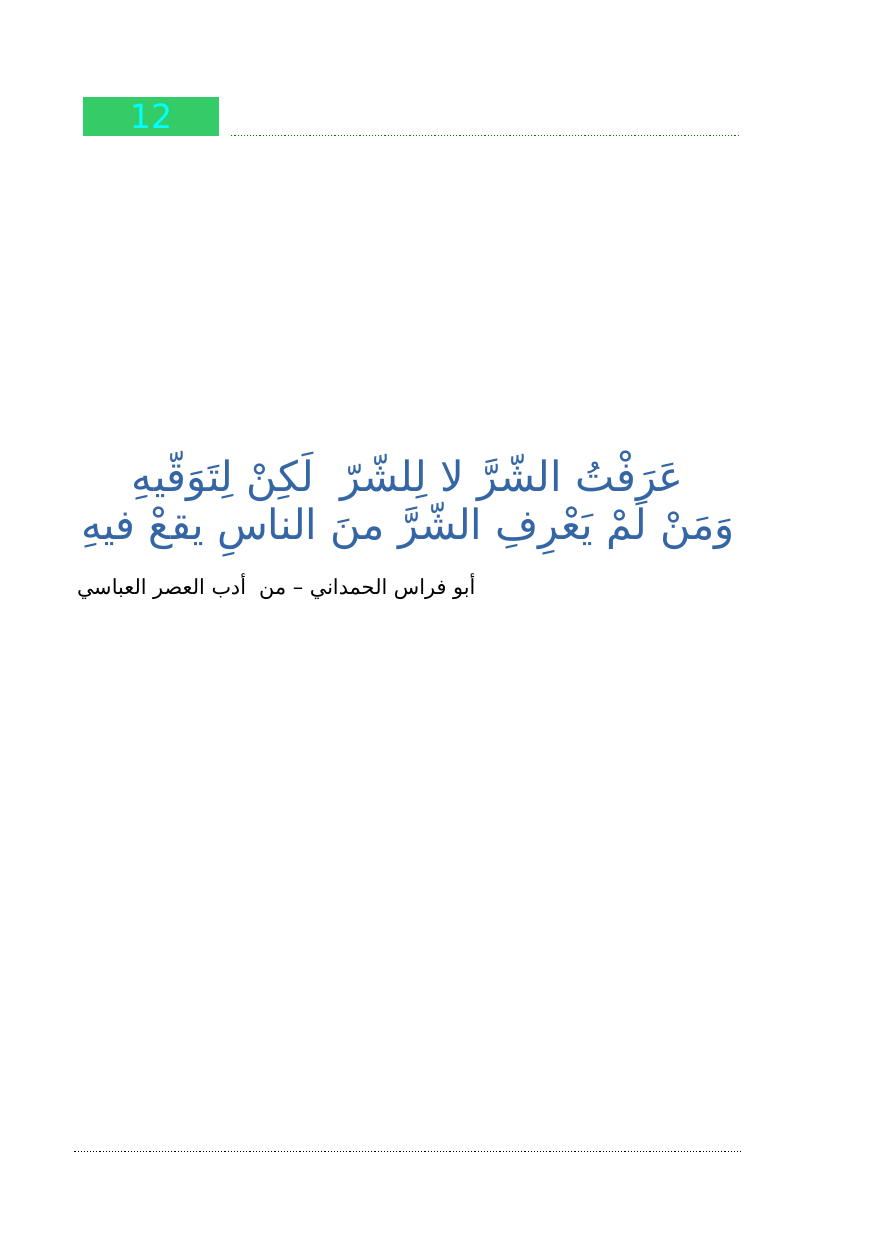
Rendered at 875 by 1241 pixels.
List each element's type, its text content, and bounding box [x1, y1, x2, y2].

text وَمَنْ لَمْ يَعْرِفِ الشّرَّ منَ الناسِ يقعْ فيهِ [77, 501, 738, 549]
text أبو فراس الحمداني – من أدب العصر العباسي [77, 575, 738, 599]
text عَرَفْتُ الشّرَّ لا لِلشّرّ لَكِنْ لِتَوَقّيهِ [77, 452, 738, 501]
